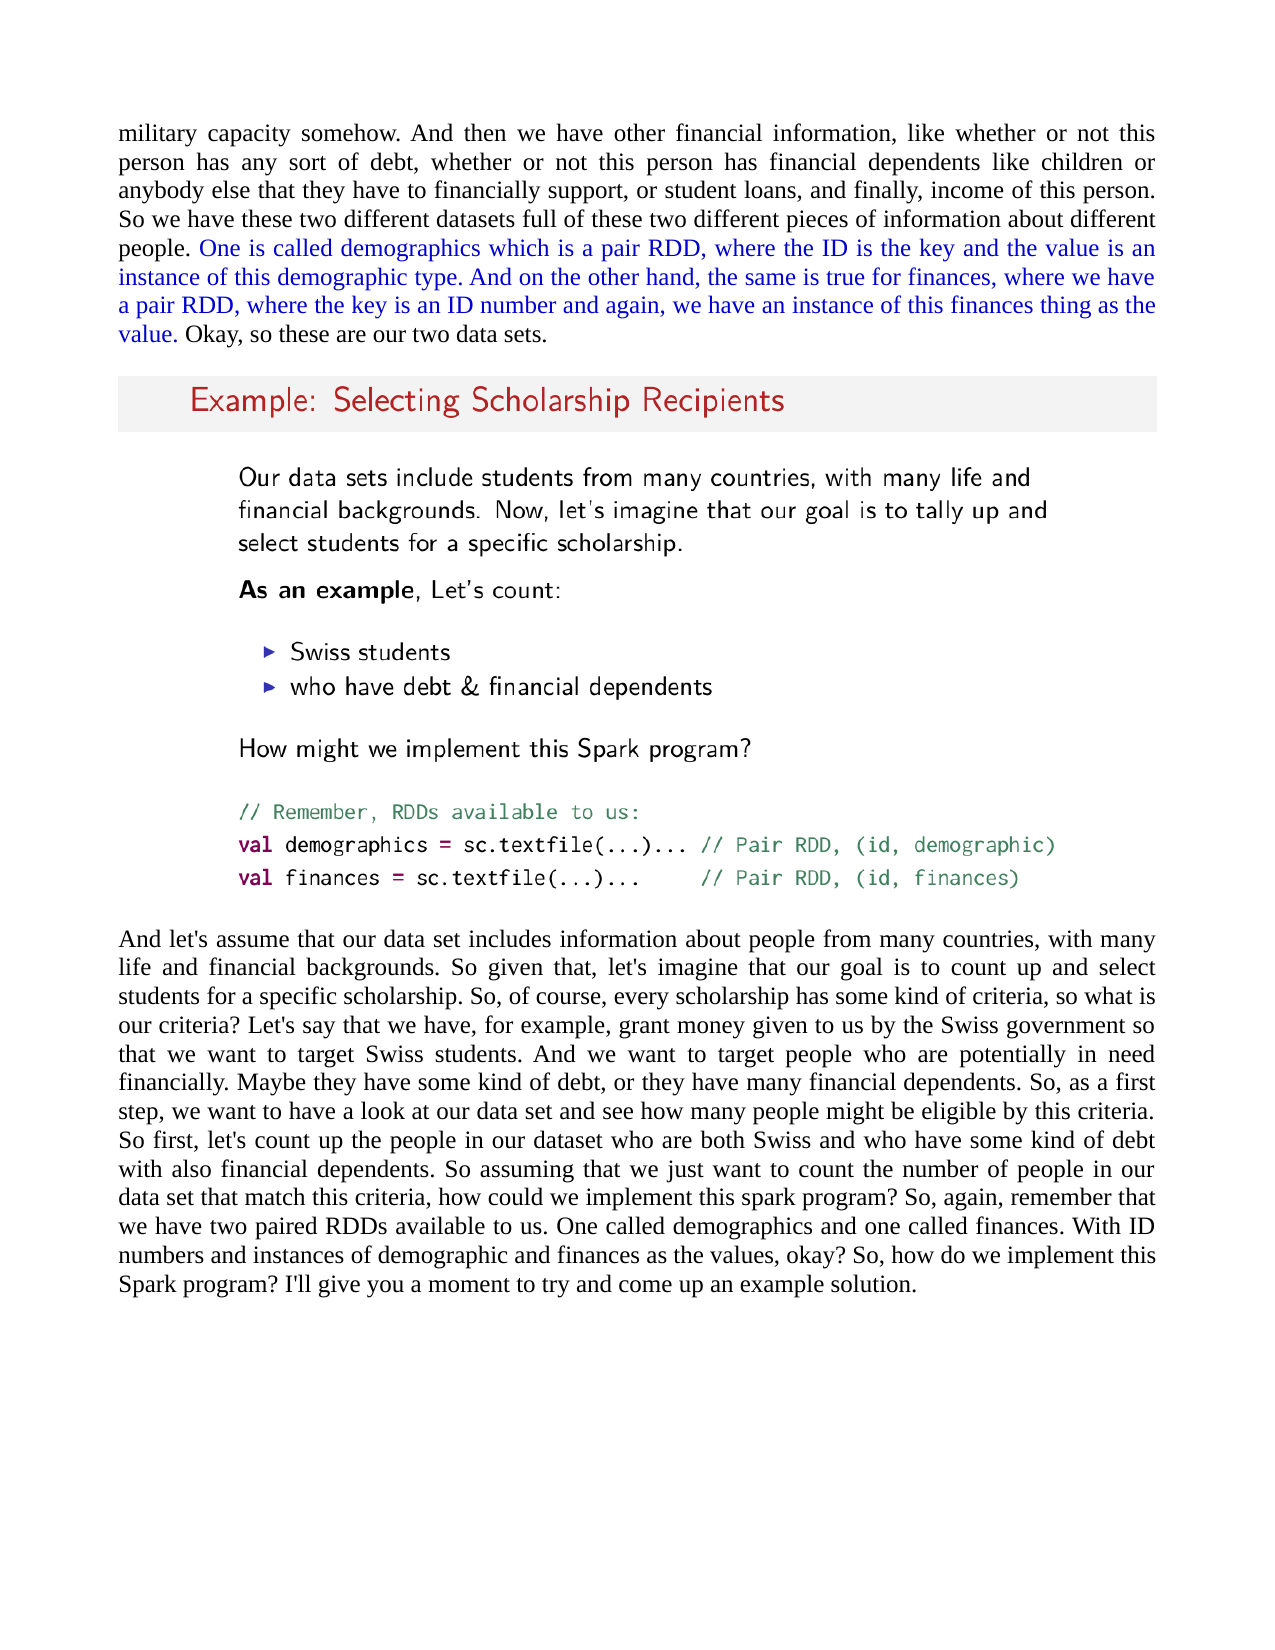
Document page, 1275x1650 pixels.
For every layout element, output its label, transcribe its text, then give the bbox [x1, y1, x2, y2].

picture [118, 376, 1157, 895]
text And let's assume that our data set includes information about people from many countries, with many life and financial backgrounds. So given that, let's imagine that our goal is to count up and select students for a specific scholarship. So, of course, every scholarship has some kind of criteria, so what is our criteria? Let's say that we have, for example, grant money given to us by the Swiss government so that we want to target Swiss students. And we want to target people who are potentially in need financially. Maybe they have some kind of debt, or they have many financial dependents. So, as a first step, we want to have a look at our data set and see how many people might be eligible by this criteria. So first, let's count up the people in our dataset who are both Swiss and who have some kind of debt with also financial dependents. So assuming that we just want to count the number of people in our data set that match this criteria, how could we implement this spark program? So, again, remember that we have two paired RDDs available to us. One called demographics and one called finances. With ID numbers and instances of demographic and finances as the values, okay? So, how do we implement this Spark program? I'll give you a moment to try and come up an example solution. [118, 924, 1157, 1297]
text military capacity somehow. And then we have other financial information, like whether or not this person has any sort of debt, whether or not this person has financial dependents like children or anybody else that they have to financially support, or student loans, and finally, income of this person. So we have these two different datasets full of these two different pieces of information about different people. One is called demographics which is a pair RDD, where the ID is the key and the value is an instance of this demographic type. And on the other hand, the same is true for finances, where we have a pair RDD, where the key is an ID number and again, we have an instance of this finances thing as the value. Okay, so these are our two data sets. [118, 118, 1157, 348]
